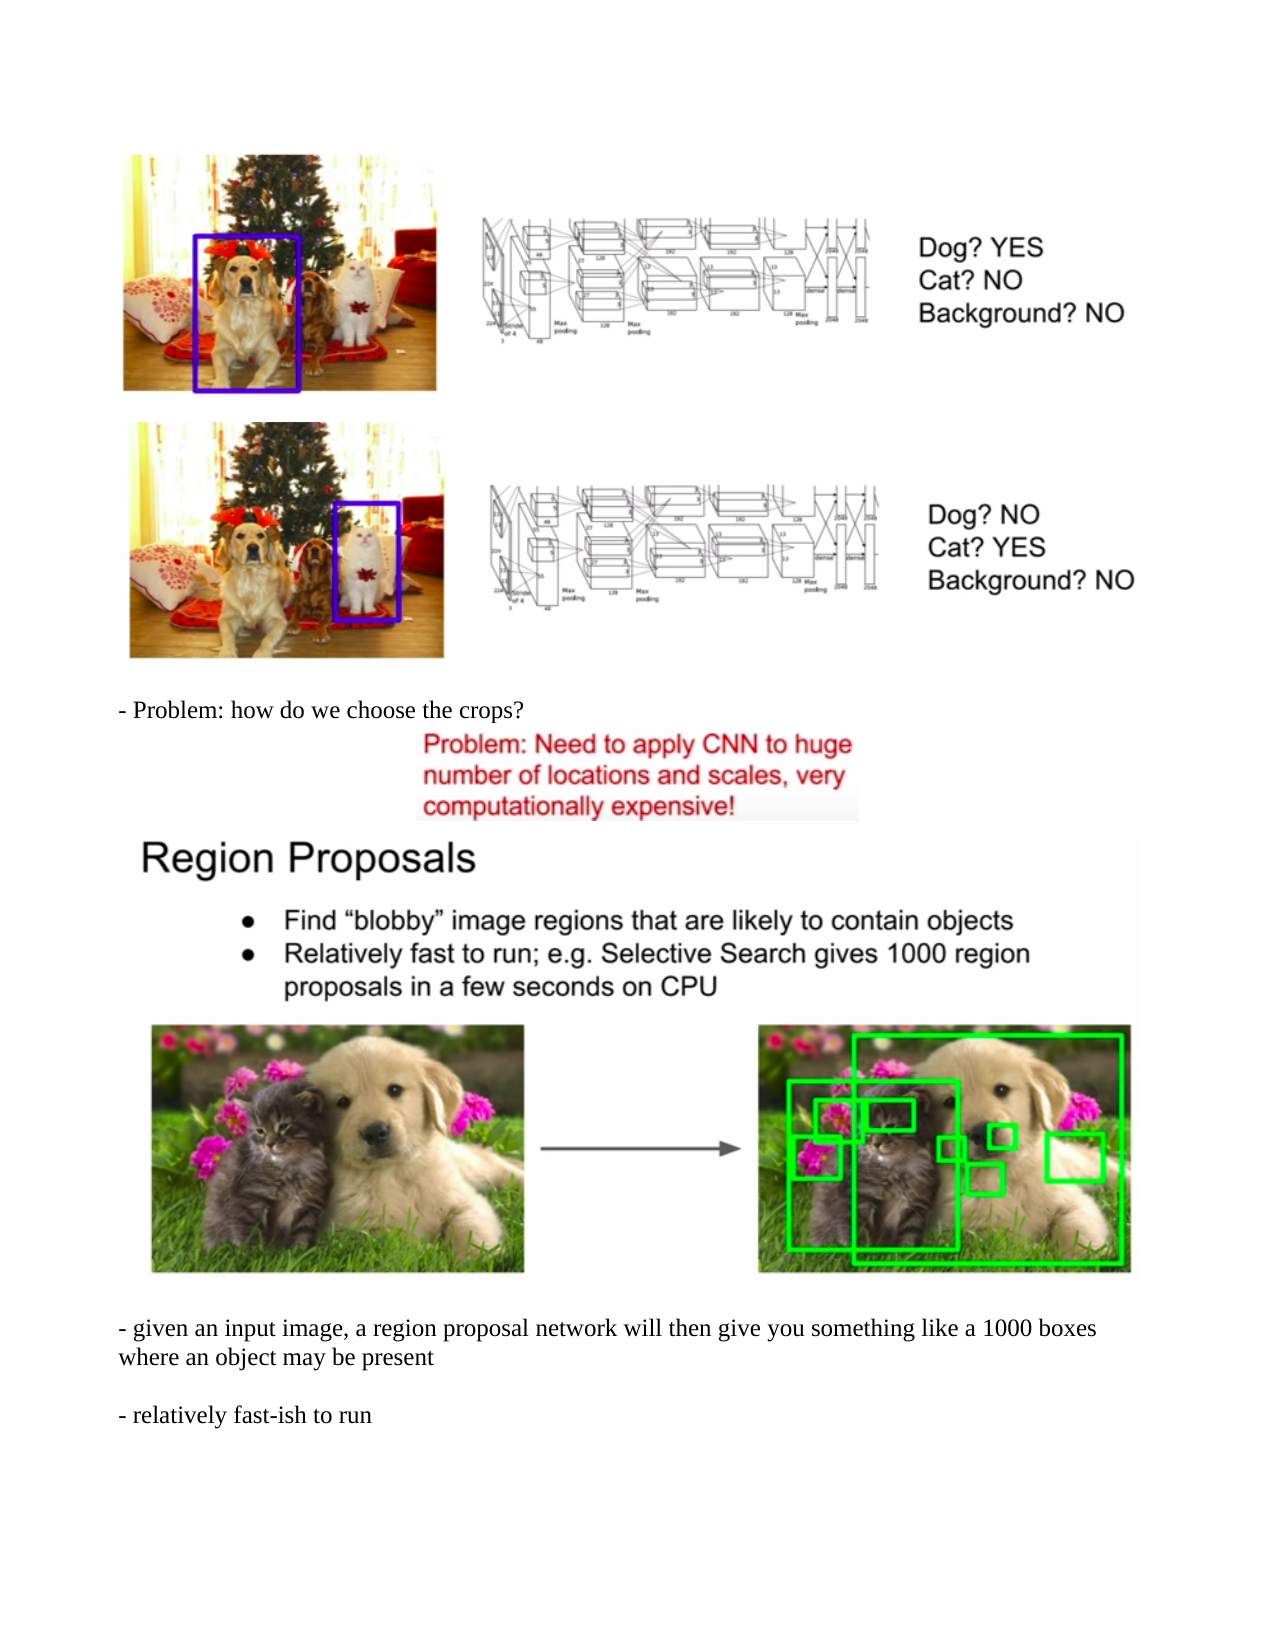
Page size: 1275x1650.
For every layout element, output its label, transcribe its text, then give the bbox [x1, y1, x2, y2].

picture [118, 422, 1157, 666]
picture [134, 838, 1141, 1285]
text - Problem: how do we choose the crops? [118, 695, 1157, 723]
picture [118, 146, 1157, 395]
picture [415, 723, 860, 821]
text - given an input image, a region proposal network will then give you something like a 1000 boxes where an object may be present [118, 1313, 1157, 1371]
text - relatively fast-ish to run [118, 1400, 1157, 1428]
